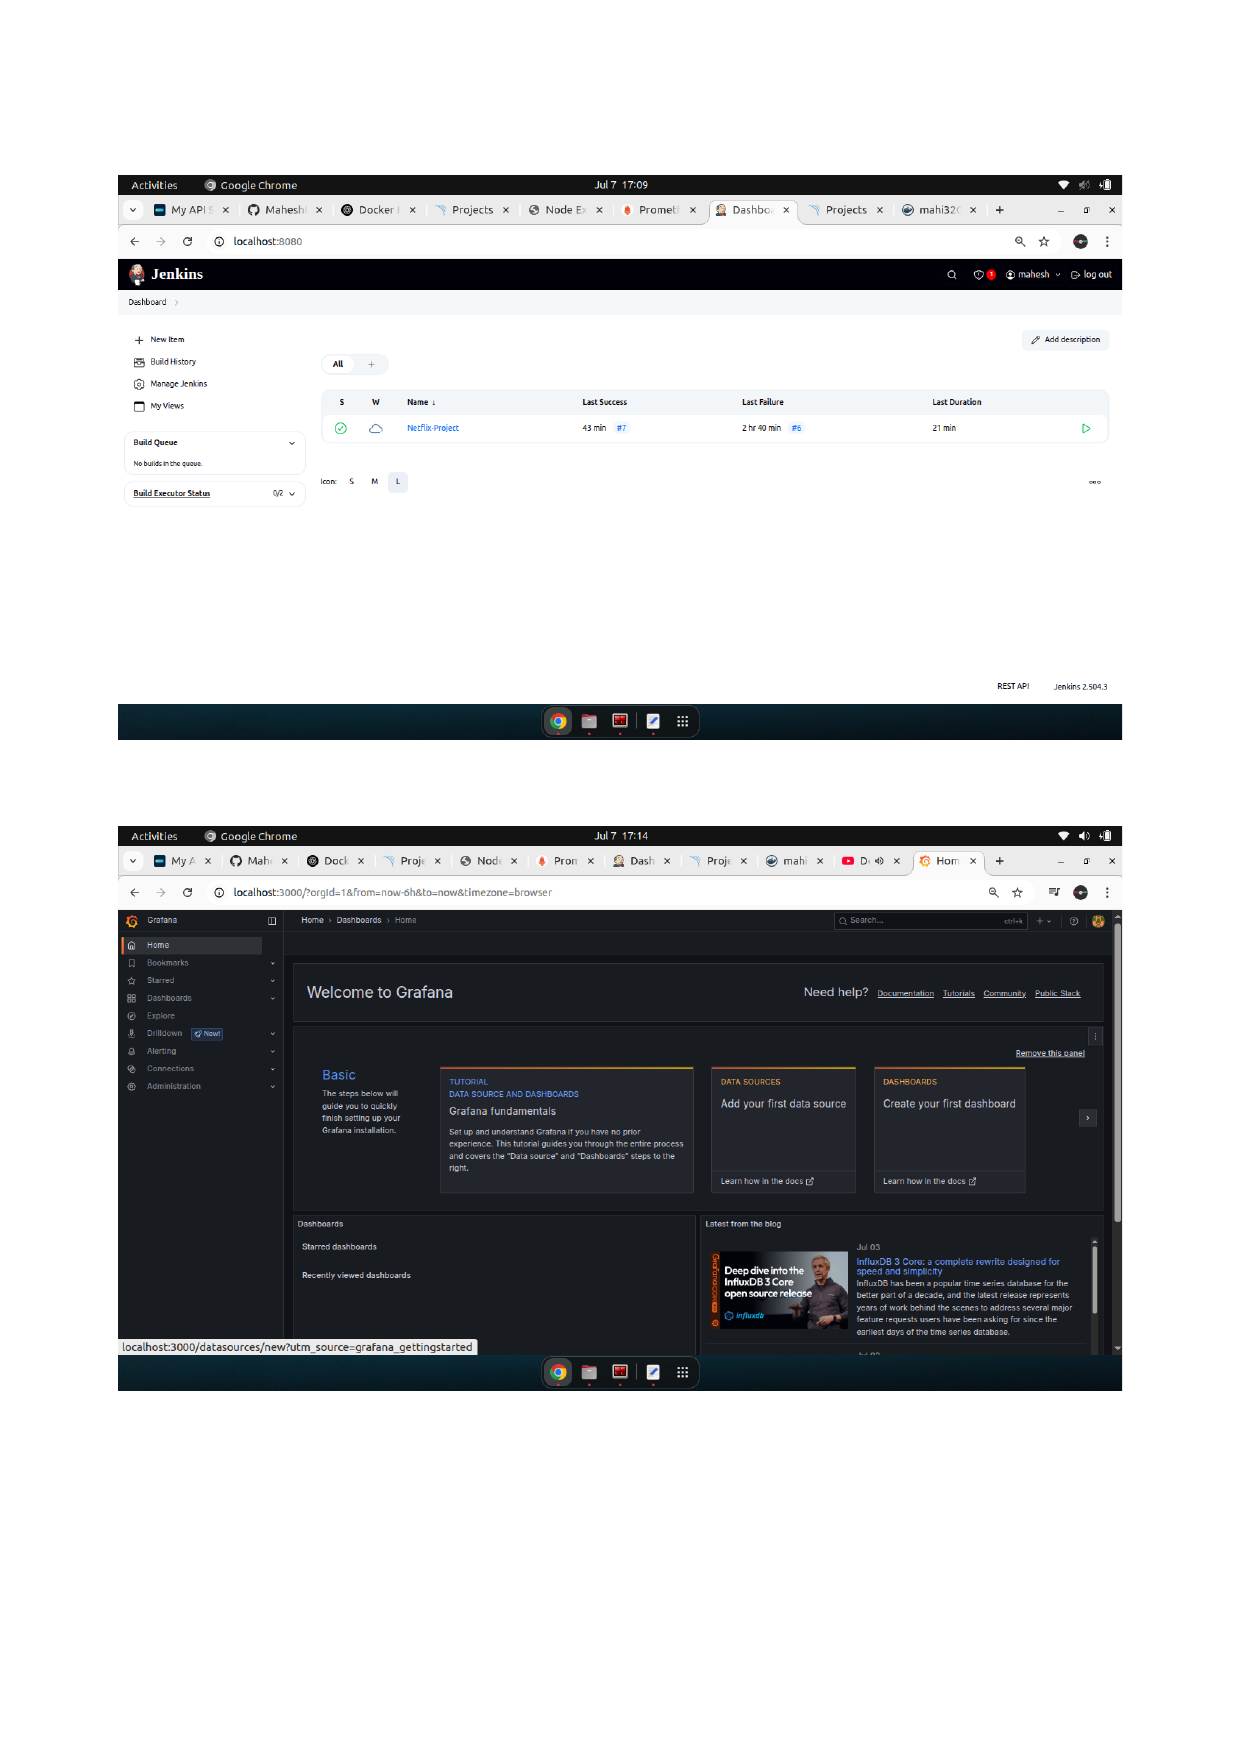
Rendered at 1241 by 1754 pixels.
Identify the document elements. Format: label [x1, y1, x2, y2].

picture [118, 175, 1123, 740]
picture [118, 826, 1123, 1391]
